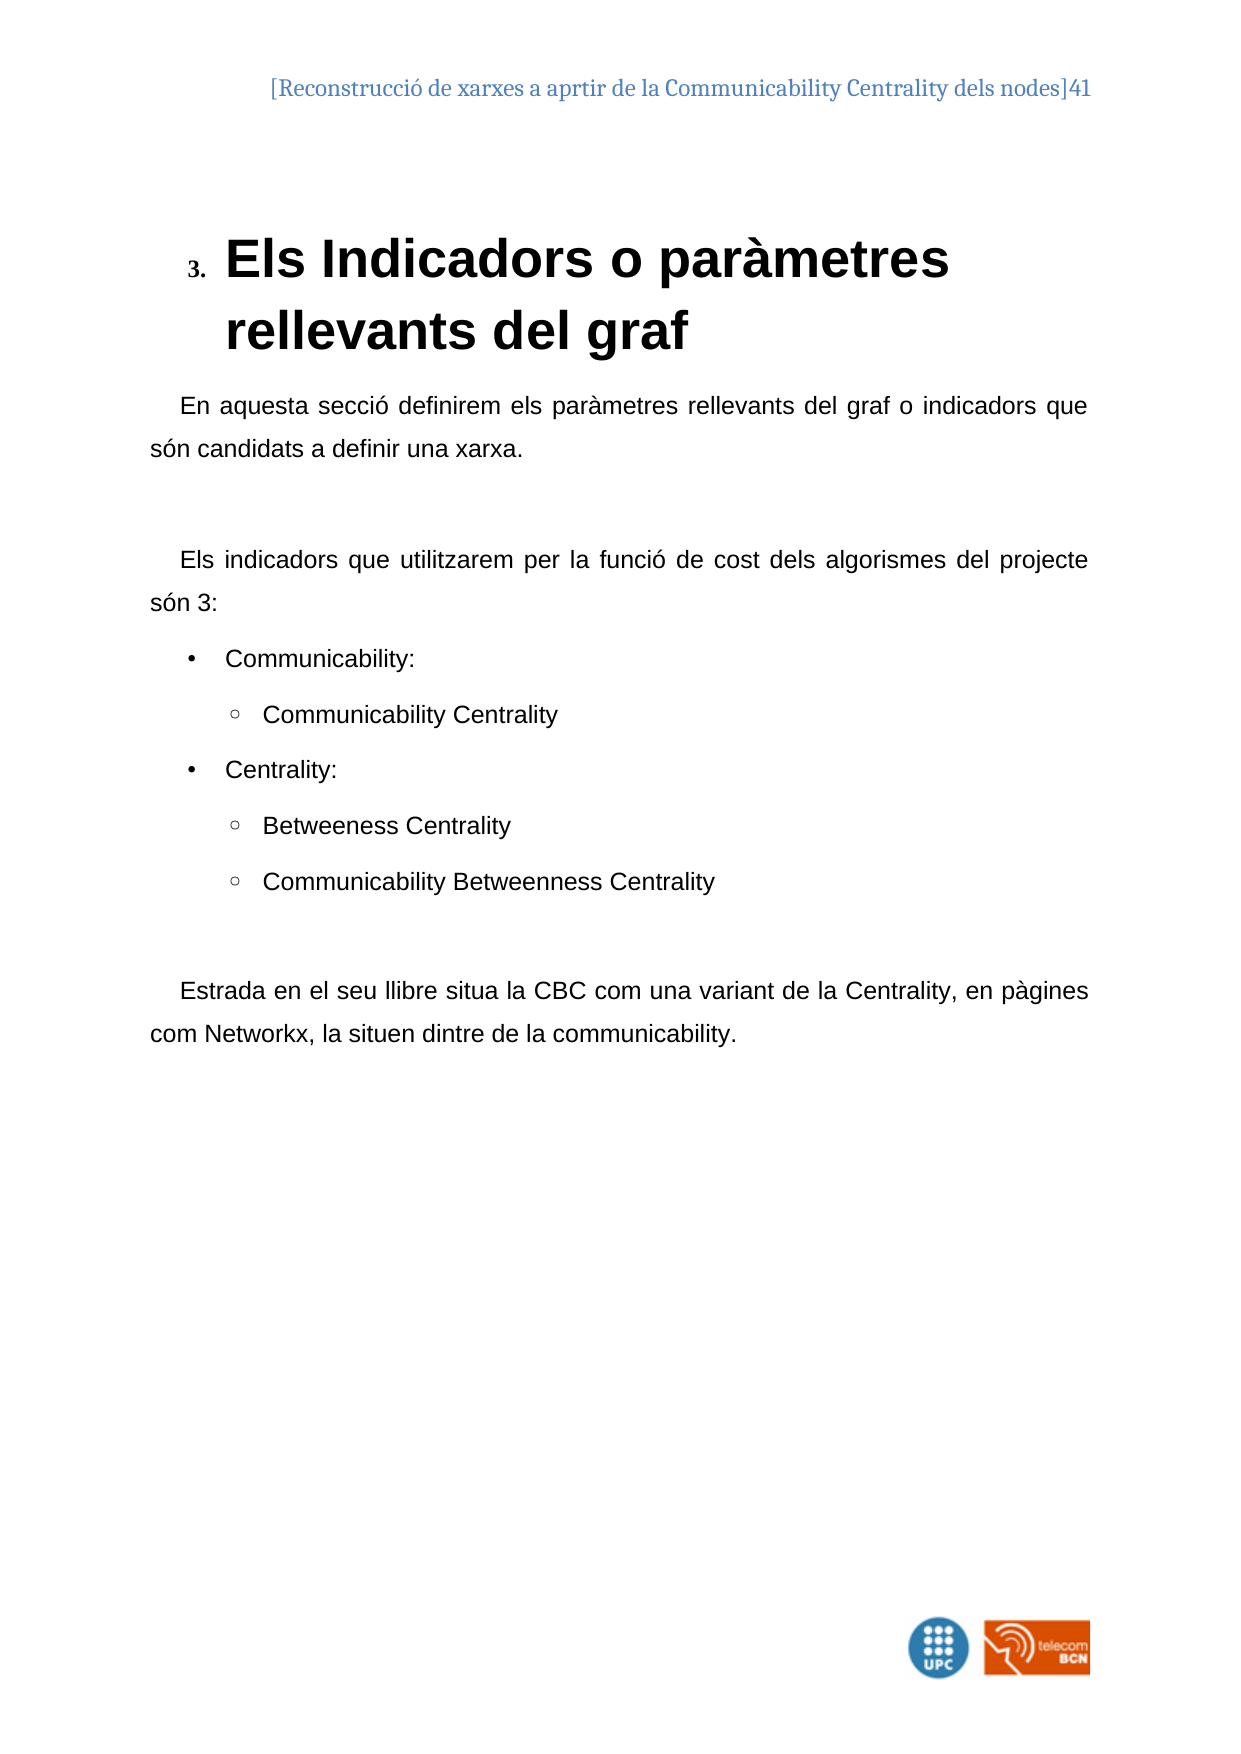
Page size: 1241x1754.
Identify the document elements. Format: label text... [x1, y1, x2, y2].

list Communicability Centrality [225, 699, 1090, 728]
text Estrada en el seu llibre situa la CBC com una variant de la Centrality, en pàgines com Networkx, la situen dintre de la communicability. [150, 976, 1090, 1048]
picture [904, 1614, 1091, 1681]
list Betweeness Centrality [225, 811, 1090, 840]
text Els indicadors que utilitzarem per la funció de cost dels algorismes del projecte són 3: [150, 545, 1090, 617]
list Centrality: [187, 755, 1090, 784]
text En aquesta secció definirem els paràmetres rellevants del graf o indicadors que són candidats a definir una xarxa. [150, 391, 1090, 463]
subtitle Els Indicadors o paràmetres rellevants del graf [187, 227, 1090, 361]
list Communicability Betweenness Centrality [225, 867, 1090, 896]
list Communicability: [187, 644, 1090, 673]
